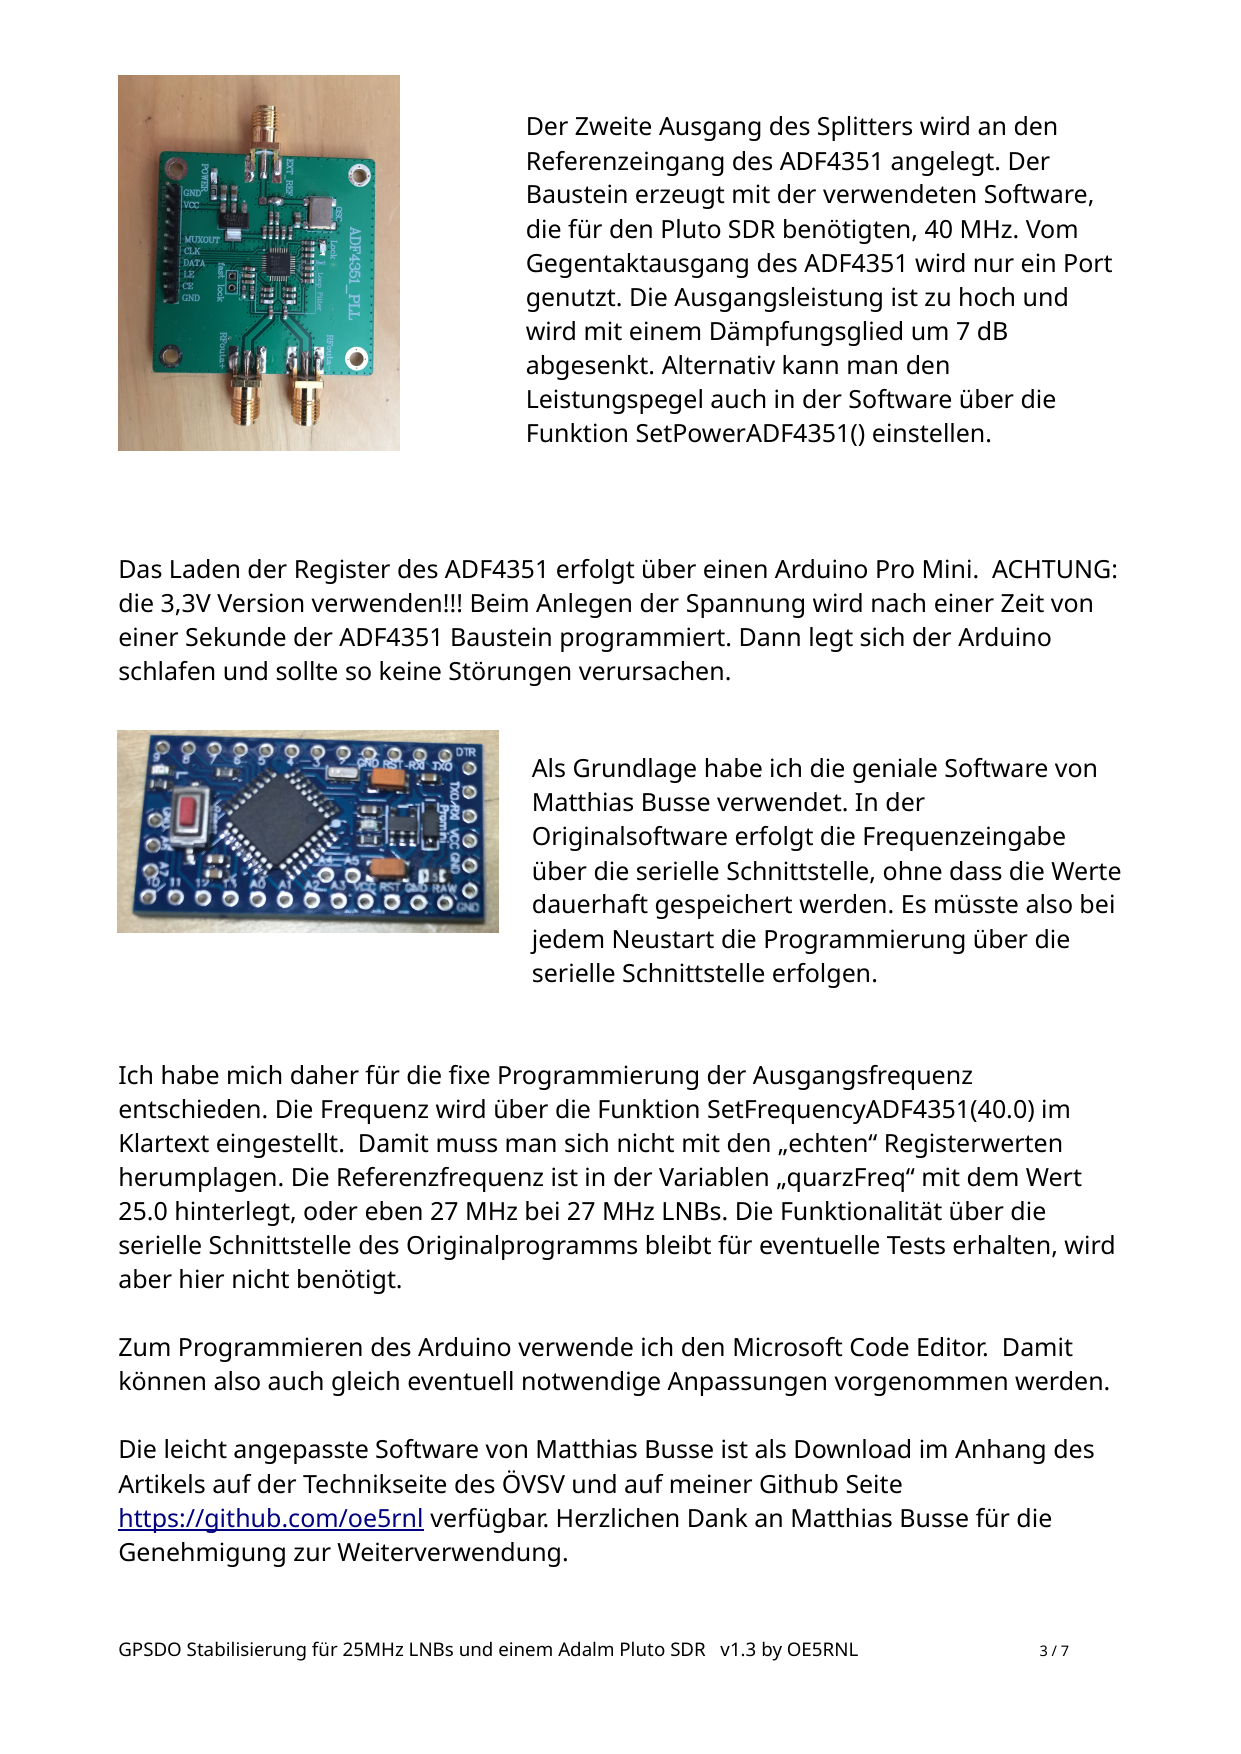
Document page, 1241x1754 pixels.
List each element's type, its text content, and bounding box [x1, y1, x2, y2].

text Der Zweite Ausgang des Splitters wird an den Referenzeingang des ADF4351 angelegt. Der Baustein erzeugt mit der verwendeten Software, die für den Pluto SDR benötigten, 40 MHz. Vom Gegentaktausgang des ADF4351 wird nur ein Port genutzt. Die Ausgangsleistung ist zu hoch und wird mit einem Dämpfungsglied um 7 dB abgesenkt. Alternativ kann man den Leistungspegel auch in der Software über die Funktion SetPowerADF4351() einstellen. [526, 109, 1122, 450]
text Als Grundlage habe ich die geniale Software von Matthias Busse verwendet. In der Originalsoftware erfolgt die Frequenzeingabe über die serielle Schnittstelle, ohne dass die Werte dauerhaft gespeichert werden. Es müsste also bei jedem Neustart die Programmierung über die serielle Schnittstelle erfolgen. [532, 751, 1122, 989]
picture [117, 730, 499, 933]
text Ich habe mich daher für die fixe Programmierung der Ausgangsfrequenz entschieden. Die Frequenz wird über die Funktion SetFrequencyADF4351(40.0) im Klartext eingestellt. Damit muss man sich nicht mit den „echten“ Registerwerten herumplagen. Die Referenzfrequenz ist in der Variablen „quarzFreq“ mit dem Wert 25.0 hinterlegt, oder eben 27 MHz bei 27 MHz LNBs. Die Funktionalität über die serielle Schnittstelle des Originalprogramms bleibt für eventuelle Tests erhalten, wird aber hier nicht benötigt. [118, 1057, 1122, 1296]
picture [118, 75, 400, 451]
text Zum Programmieren des Arduino verwende ich den Microsoft Code Editor. Damit können also auch gleich eventuell notwendige Anpassungen vorgenommen werden. [118, 1330, 1122, 1398]
text Die leicht angepasste Software von Matthias Busse ist als Download im Anhang des Artikels auf der Technikseite des ÖVSV und auf meiner Github Seite https://github.com/oe5rnl verfügbar. Herzlichen Dank an Matthias Busse für die Genehmigung zur Weiterverwendung. [118, 1432, 1122, 1568]
text Das Laden der Register des ADF4351 erfolgt über einen Arduino Pro Mini. ACHTUNG: die 3,3V Version verwenden!!! Beim Anlegen der Spannung wird nach einer Zeit von einer Sekunde der ADF4351 Baustein programmiert. Dann legt sich der Arduino schlafen und sollte so keine Störungen verursachen. [118, 552, 1122, 688]
